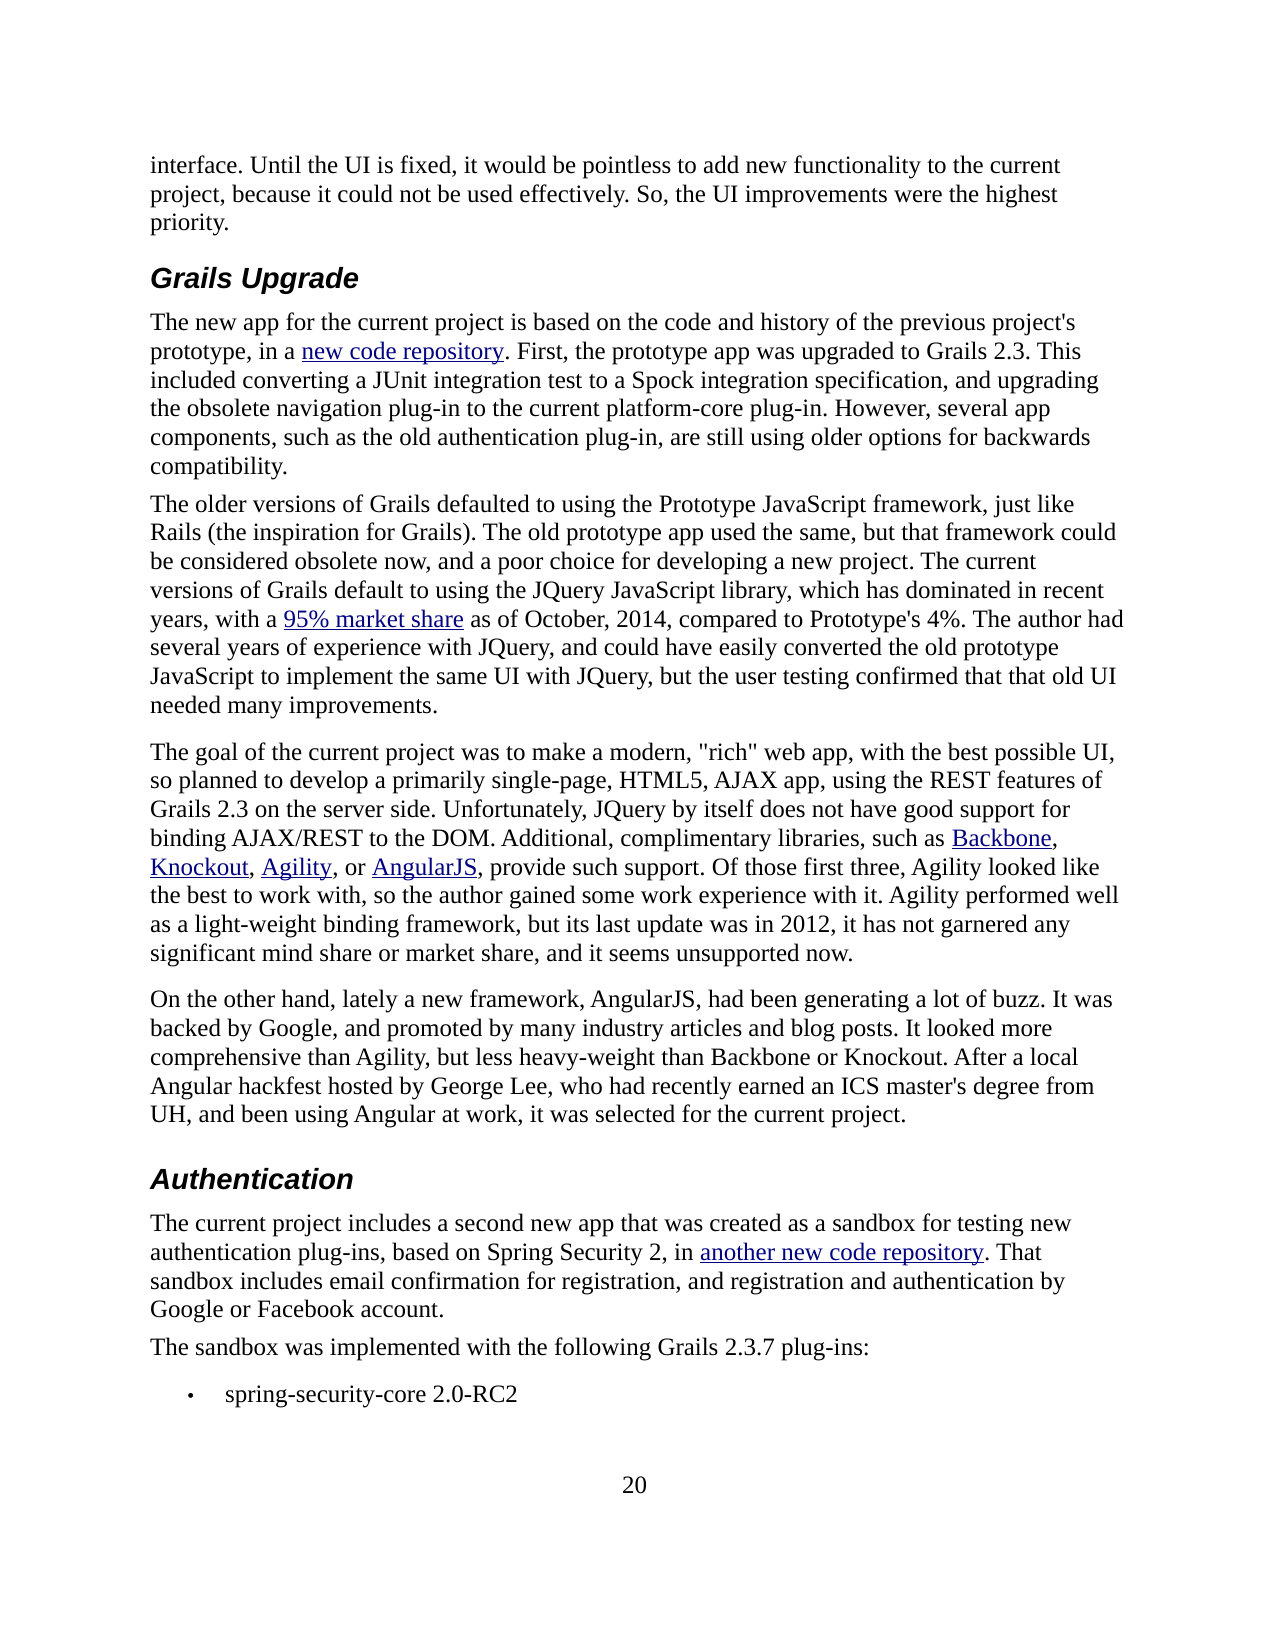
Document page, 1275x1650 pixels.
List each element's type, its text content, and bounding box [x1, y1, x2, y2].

text The current project includes a second new app that was created as a sandbox for testing new authentication plug-ins, based on Spring Security 2, in another new code repository. That sandbox includes email confirmation for registration, and registration and authentication by Google or Facebook account. [150, 1208, 1125, 1323]
text The sandbox was implemented with the following Grails 2.3.7 plug-ins: [150, 1332, 1125, 1361]
subtitle Authentication [150, 1162, 1125, 1196]
text The older versions of Grails defaulted to using the Prototype JavaScript framework, just like Rails (the inspiration for Grails). The old prototype app used the same, but that framework could be considered obsolete now, and a poor choice for developing a new project. The current versions of Grails default to using the JQuery JavaScript library, which has dominated in recent years, with a 95% market share as of October, 2014, compared to Prototype's 4%. The author had several years of experience with JQuery, and could have easily converted the old prototype JavaScript to implement the same UI with JQuery, but the user testing confirmed that that old UI needed many improvements. [150, 489, 1125, 719]
subtitle Grails Upgrade [150, 261, 1125, 295]
text On the other hand, lately a new framework, AngularJS, had been generating a lot of buzz. It was backed by Google, and promoted by many industry articles and blog posts. It looked more comprehensive than Agility, but less heavy-weight than Backbone or Knockout. After a local Angular hackfest hosted by George Lee, who had recently earned an ICS master's degree from UH, and been using Angular at work, it was selected for the current project. [150, 984, 1125, 1128]
list spring-security-core 2.0-RC2 [187, 1379, 1125, 1408]
text interface. Until the UI is fixed, it would be pointless to add new functionality to the current project, because it could not be used effectively. So, the UI improvements were the highest priority. [150, 150, 1125, 236]
text The new app for the current project is based on the code and history of the previous project's prototype, in a new code repository. First, the prototype app was upgraded to Grails 2.3. This included converting a JUnit integration test to a Spock integration specification, and upgrading the obsolete navigation plug-in to the current platform-core plug-in. However, several app components, such as the old authentication plug-in, are still using older options for backwards compatibility. [150, 307, 1125, 480]
text The goal of the current project was to make a modern, "rich" web app, with the best possible UI, so planned to develop a primarily single-page, HTML5, AJAX app, using the REST features of Grails 2.3 on the server side. Unfortunately, JQuery by itself does not have good support for binding AJAX/REST to the DOM. Additional, complimentary libraries, such as Backbone, Knockout, Agility, or AngularJS, provide such support. Of those first three, Agility looked like the best to work with, so the author gained some work experience with it. Agility performed well as a light-weight binding framework, but its last update was in 2012, it has not garnered any significant mind share or market share, and it seems unsupported now. [150, 737, 1125, 967]
